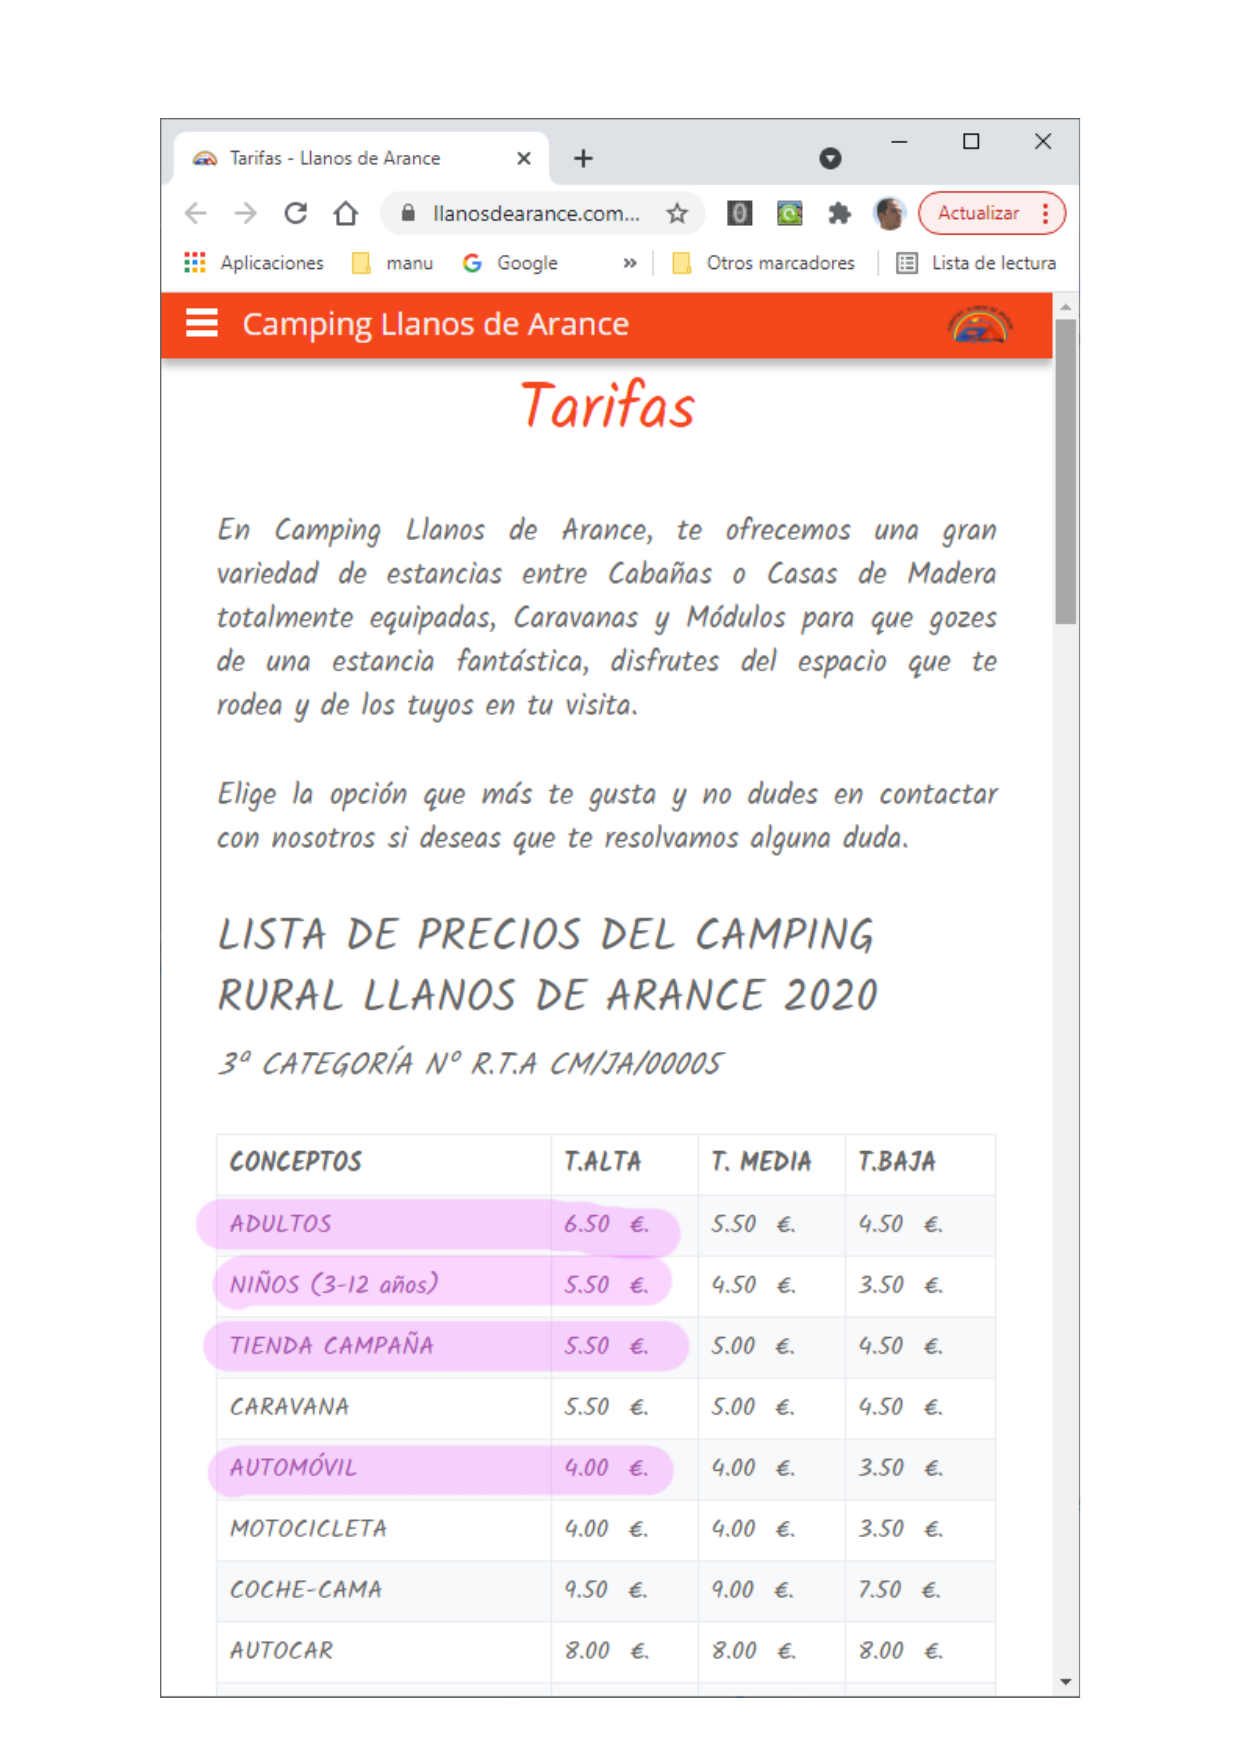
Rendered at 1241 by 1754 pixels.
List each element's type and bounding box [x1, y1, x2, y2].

picture [160, 118, 1081, 1698]
